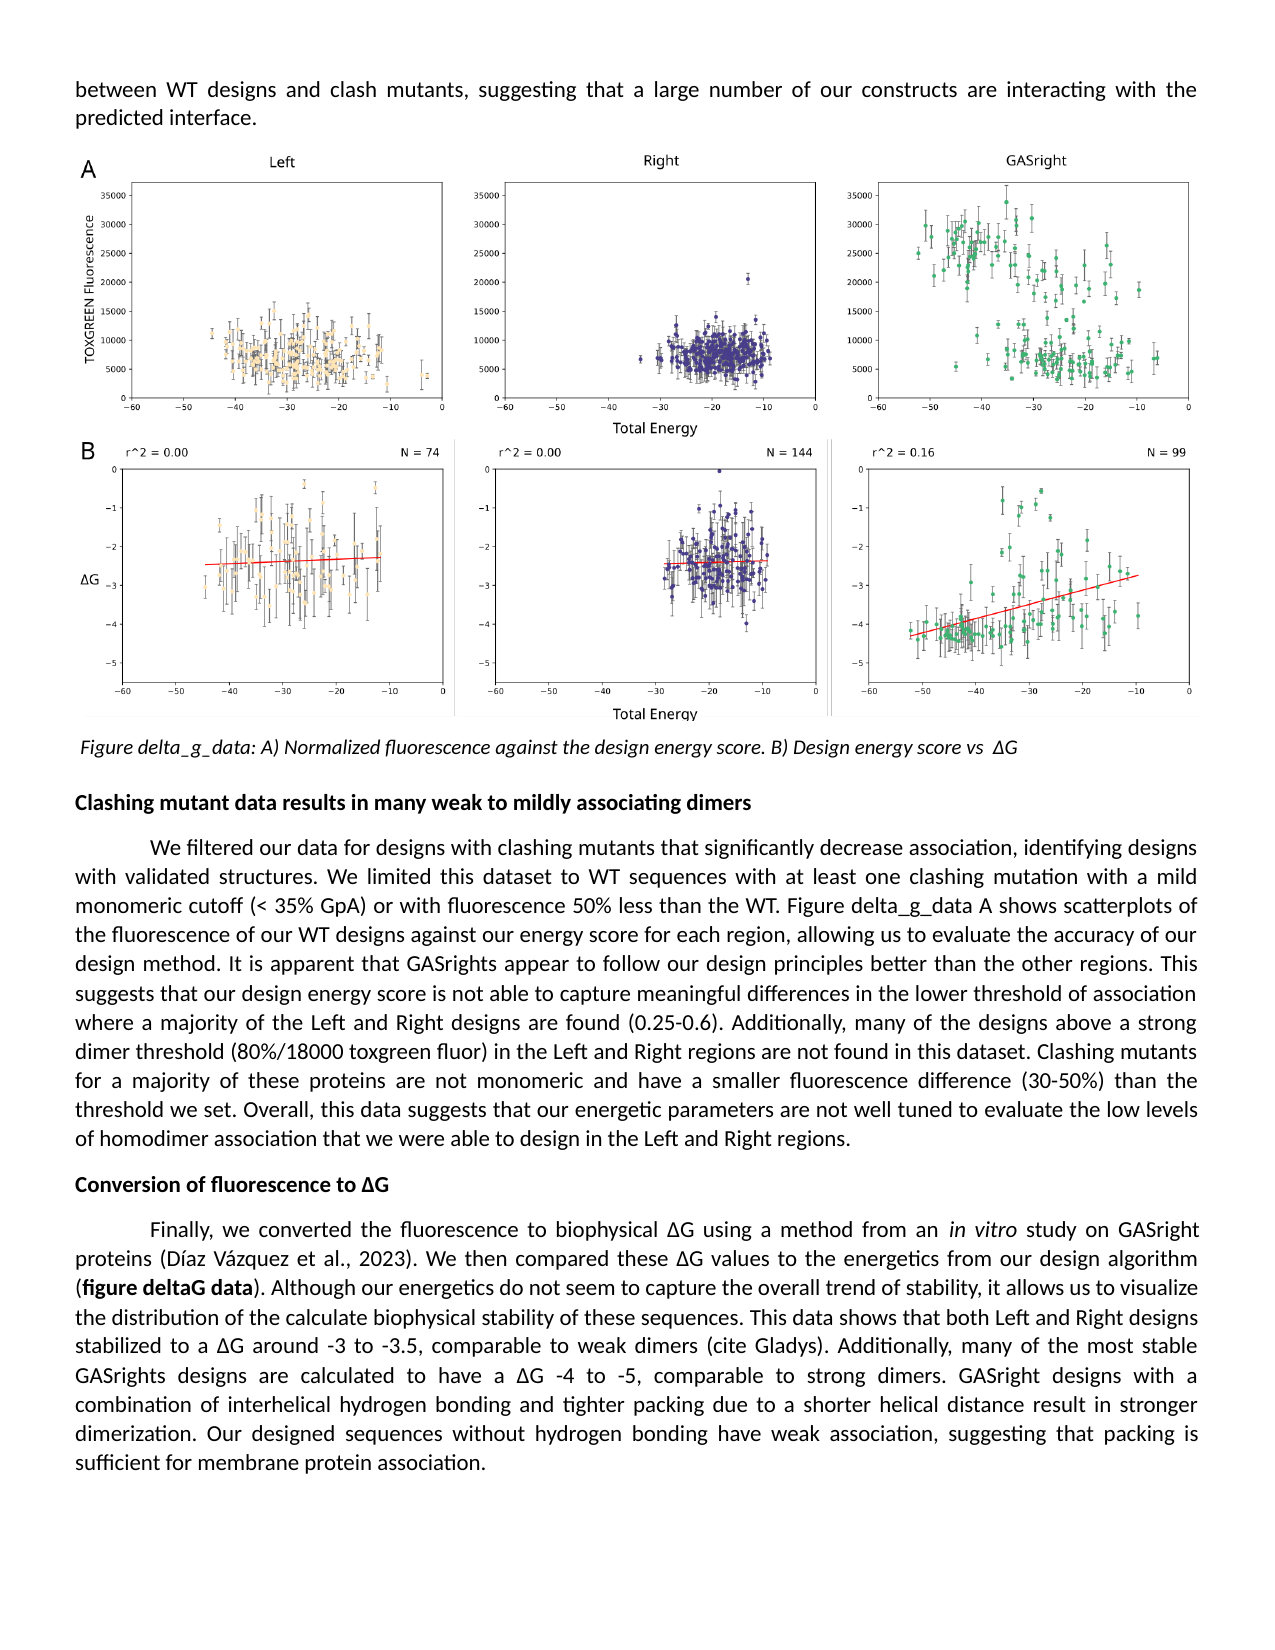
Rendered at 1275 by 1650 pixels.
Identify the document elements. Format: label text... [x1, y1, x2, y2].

text Conversion of fluorescence to ΔG [75, 1170, 1200, 1198]
text Finally, we converted the fluorescence to biophysical ΔG using a method from an in vitro study on GASright proteins (Díaz Vázquez et al., 2023). We then compared these ΔG values to the energetics from our design algorithm (figure deltaG data). Although our energetics do not seem to capture the overall trend of stability, it allows us to visualize the distribution of the calculate biophysical stability of these sequences. This data shows that both Left and Right designs stabilized to a ΔG around -3 to -3.5, comparable to weak dimers (cite Gladys). Additionally, many of the most stable GASrights designs are calculated to have a ΔG -4 to -5, comparable to strong dimers. GASright designs with a combination of interhelical hydrogen bonding and tighter packing due to a shorter helical distance result in stronger dimerization. Our designed sequences without hydrogen bonding have weak association, suggesting that packing is sufficient for membrane protein association. [75, 1215, 1200, 1476]
text Clashing mutant data results in many weak to mildly associating dimers [75, 788, 1200, 816]
text between WT designs and clash mutants, suggesting that a large number of our constructs are interacting with the predicted interface. [75, 75, 1200, 131]
picture [80, 152, 1206, 721]
text We filtered our data for designs with clashing mutants that significantly decrease association, identifying designs with validated structures. We limited this dataset to WT sequences with at least one clashing mutation with a mild monomeric cutoff (< 35% GpA) or with fluorescence 50% less than the WT. Figure delta_g_data A shows scatterplots of the fluorescence of our WT designs against our energy score for each region, allowing us to evaluate the accuracy of our design method. It is apparent that GASrights appear to follow our design principles better than the other regions. This suggests that our design energy score is not able to capture meaningful differences in the lower threshold of association where a majority of the Left and Right designs are found (0.25-0.6). Additionally, many of the designs above a strong dimer threshold (80%/18000 toxgreen fluor) in the Left and Right regions are not found in this dataset. Clashing mutants for a majority of these proteins are not monomeric and have a smaller fluorescence difference (30-50%) than the threshold we set. Overall, this data suggests that our energetic parameters are not well tuned to evaluate the low levels of homodimer association that we were able to design in the Left and Right regions. [75, 833, 1200, 1152]
text Figure delta_g_data: A) Normalized fluorescence against the design energy score. B) Design energy score vs ΔG [80, 721, 1205, 759]
